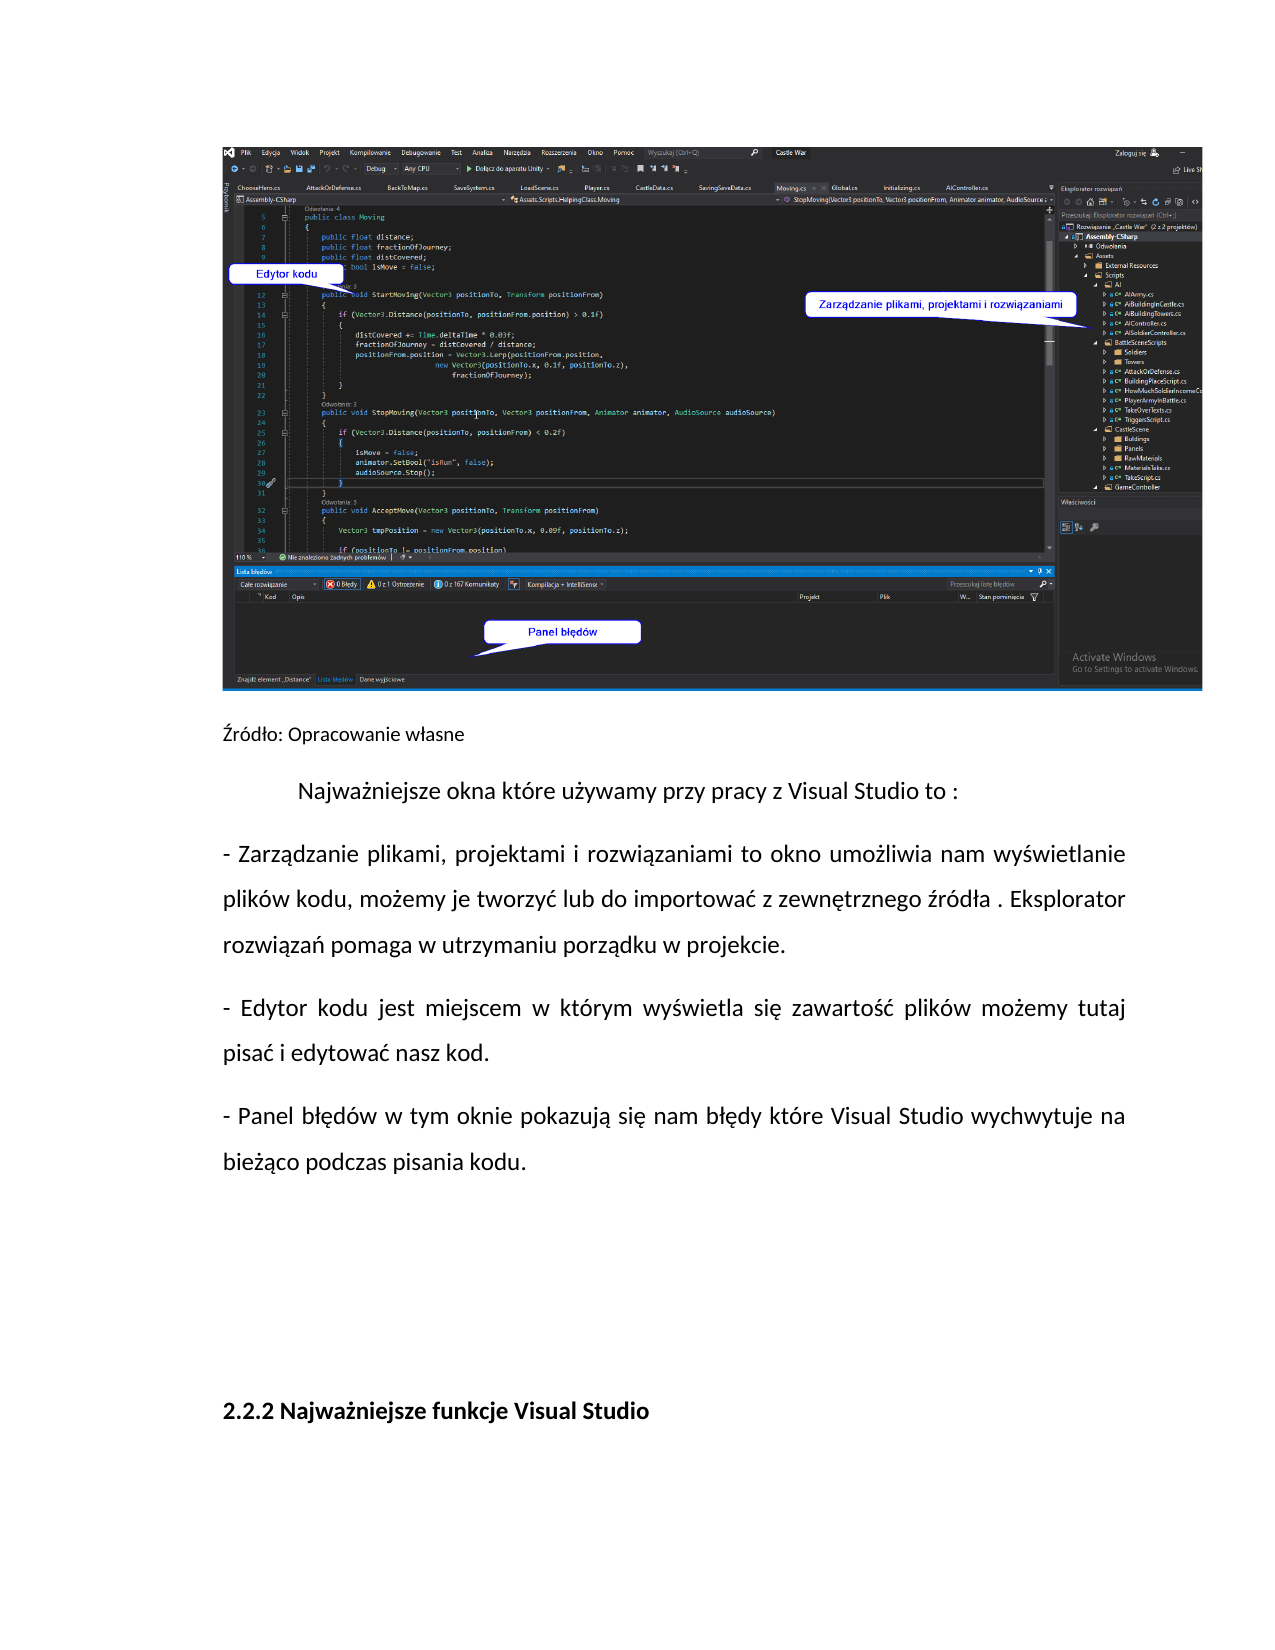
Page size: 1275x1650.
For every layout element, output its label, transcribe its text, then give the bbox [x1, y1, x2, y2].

text Najważniejsze okna które używamy przy pracy z Visual Studio to : [223, 776, 1127, 806]
text Źródło: Opracowanie własne [223, 721, 1127, 746]
text - Edytor kodu jest miejscem w którym wyświetla się zawartość plików możemy tutaj pisać i edytować nasz kod. [223, 992, 1127, 1068]
text 2.2.2 Najważniejsze funkcje Visual Studio [223, 1395, 1127, 1426]
text - Zarządzanie plikami, projektami i rozwiązaniami to okno umożliwia nam wyświetlanie plików kodu, możemy je tworzyć lub do importować z zewnętrznego źródła . Eksplorator rozwiązań pomaga w utrzymaniu porządku w projekcie. [223, 838, 1127, 960]
text - Panel błędów w tym oknie pokazują się nam błędy które Visual Studio wychwytuje na bieżąco podczas pisania kodu. [223, 1100, 1127, 1176]
